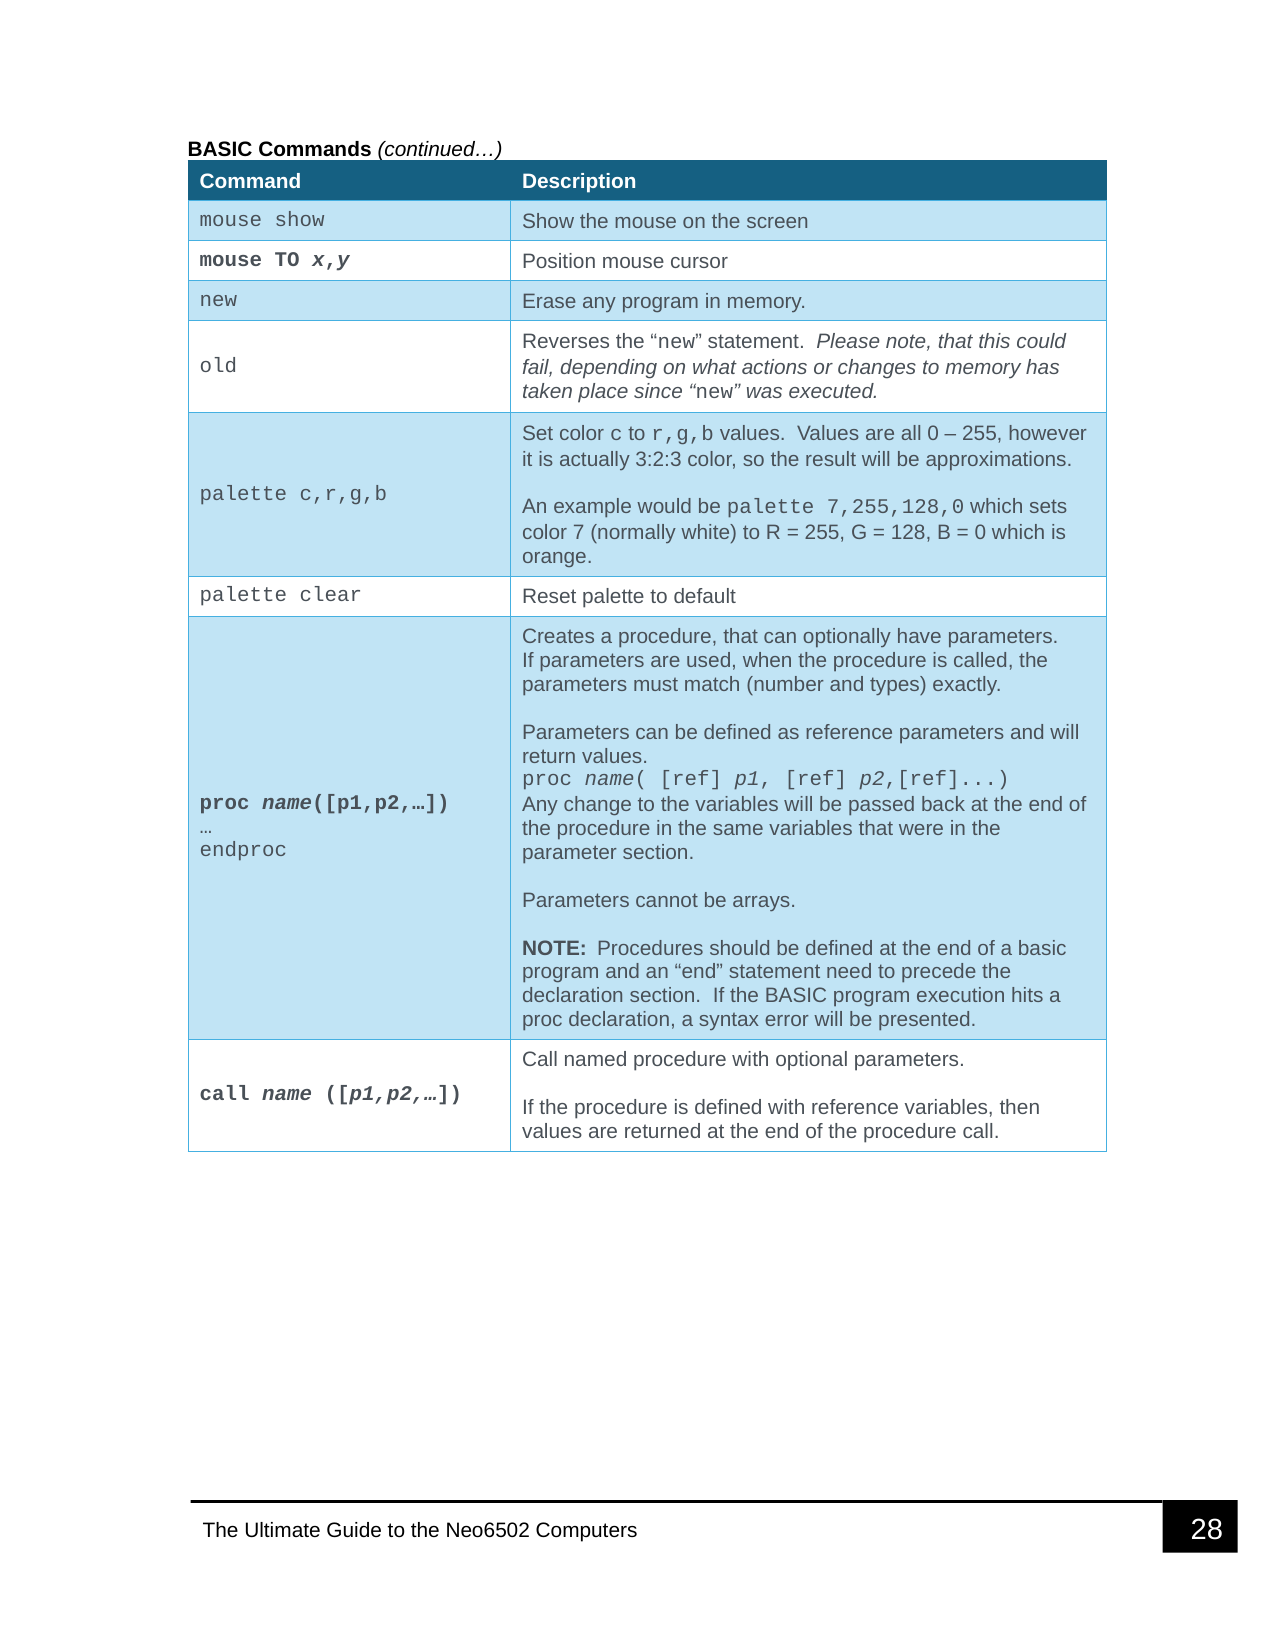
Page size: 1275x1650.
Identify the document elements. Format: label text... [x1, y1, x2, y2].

table_header Command [189, 161, 510, 200]
table_cell Show the mouse on the screen [511, 201, 1106, 240]
text BASIC Commands (continued…) [187, 136, 1162, 160]
table_cell Erase any program in memory. [511, 281, 1106, 320]
table_cell Reset palette to default [511, 577, 1106, 616]
table_cell Position mouse cursor [511, 241, 1106, 280]
table_cell call name ([p1,p2,…]) [189, 1040, 510, 1151]
table_cell Creates a procedure, that can optionally have parameters. If parameters are used, when the procedure is called, the parameters must match (number and types) exactly. Parameters can be defined as reference parameters and will return values. proc name( [ref] p1, [ref] p2,[ref]...) Any change to the variables will be passed back at the end of the procedure in the same variables that were in the parameter section. Parameters cannot be arrays. NOTE: Procedures should be defined at the end of a basic program and an “end” statement need to precede the declaration section. If the BASIC program execution hits a proc declaration, a syntax error will be presented. [511, 617, 1106, 1039]
table_cell mouse TO x,y [189, 241, 510, 280]
table_cell Reverses the “new” statement. Please note, that this could fail, depending on what actions or changes to memory has taken place since “new” was executed. [511, 321, 1106, 412]
table_cell new [189, 281, 510, 320]
table_cell Set color c to r,g,b values. Values are all 0 – 255, however it is actually 3:2:3 color, so the result will be approximations. An example would be palette 7,255,128,0 which sets color 7 (normally white) to R = 255, G = 128, B = 0 which is orange. [511, 413, 1106, 576]
table_header Description [511, 161, 1106, 200]
table_cell proc name([p1,p2,…]) … endproc [189, 617, 510, 1039]
table_cell mouse show [189, 201, 510, 240]
table_cell palette c,r,g,b [189, 413, 510, 576]
table_cell palette clear [189, 577, 510, 616]
table_cell old [189, 321, 510, 412]
table_cell Call named procedure with optional parameters. If the procedure is defined with reference variables, then values are returned at the end of the procedure call. [511, 1040, 1106, 1151]
